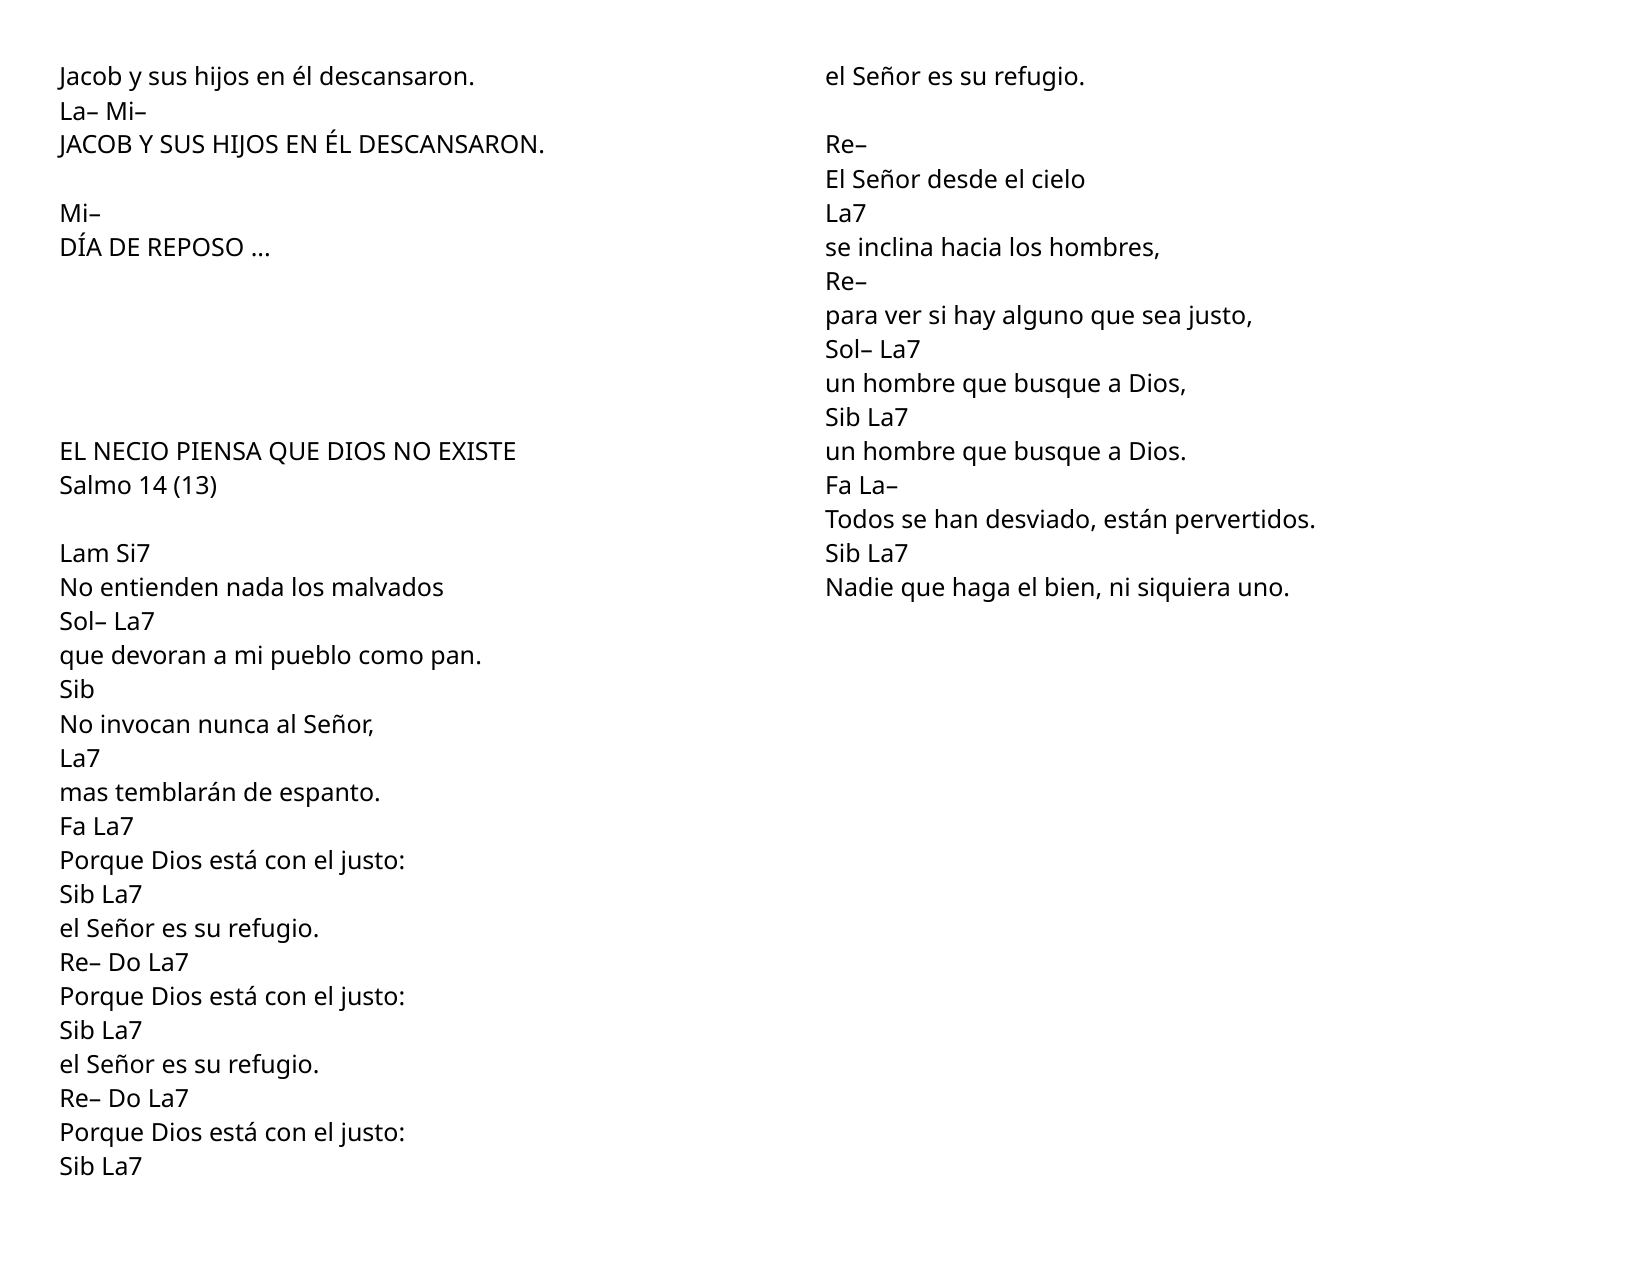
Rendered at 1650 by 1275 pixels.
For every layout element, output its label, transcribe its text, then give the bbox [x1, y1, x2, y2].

text Re– [825, 127, 1591, 161]
text Sib [59, 672, 825, 706]
text JACOB Y SUS HIJOS EN ÉL DESCANSARON. [59, 127, 825, 161]
text Sib La7 [825, 400, 1591, 434]
text Sol– La7 [825, 332, 1591, 366]
text Porque Dios está con el justo: [59, 1115, 825, 1149]
text Salmo 14 (13) [59, 468, 825, 502]
text Nadie que haga el bien, ni siquiera uno. [825, 570, 1591, 604]
text Fa La7 [59, 808, 825, 842]
text para ver si hay alguno que sea justo, [825, 297, 1591, 332]
text La– Mi– [59, 93, 825, 127]
text mas temblarán de espanto. [59, 774, 825, 808]
text el Señor es su refugio. [59, 1047, 825, 1081]
text El Señor desde el cielo [825, 161, 1591, 195]
text Re– [825, 263, 1591, 297]
text un hombre que busque a Dios, [825, 366, 1591, 400]
text se inclina hacia los hombres, [825, 229, 1591, 263]
text Mi– [59, 195, 825, 229]
text Sib La7 [825, 536, 1591, 570]
text Sib La7 [59, 1013, 825, 1047]
text Porque Dios está con el justo: [59, 842, 825, 877]
text DÍA DE REPOSO ... [59, 229, 825, 263]
text Todos se han desviado, están pervertidos. [825, 502, 1591, 536]
text Re– Do La7 [59, 945, 825, 979]
text que devoran a mi pueblo como pan. [59, 638, 825, 672]
text La7 [59, 740, 825, 774]
text un hombre que busque a Dios. [825, 434, 1591, 468]
text Porque Dios está con el justo: [59, 979, 825, 1013]
text Jacob y sus hijos en él descansaron. [59, 59, 825, 93]
text No entienden nada los malvados [59, 570, 825, 604]
text Lam Si7 [59, 536, 825, 570]
text Sib La7 [59, 1149, 825, 1183]
text el Señor es su refugio. [825, 59, 1591, 93]
text Fa La– [825, 468, 1591, 502]
text Re– Do La7 [59, 1081, 825, 1115]
text EL NECIO PIENSA QUE DIOS NO EXISTE [59, 434, 825, 468]
text No invocan nunca al Señor, [59, 706, 825, 740]
text Sol– La7 [59, 604, 825, 638]
text el Señor es su refugio. [59, 911, 825, 945]
text La7 [825, 195, 1591, 229]
text Sib La7 [59, 877, 825, 911]
